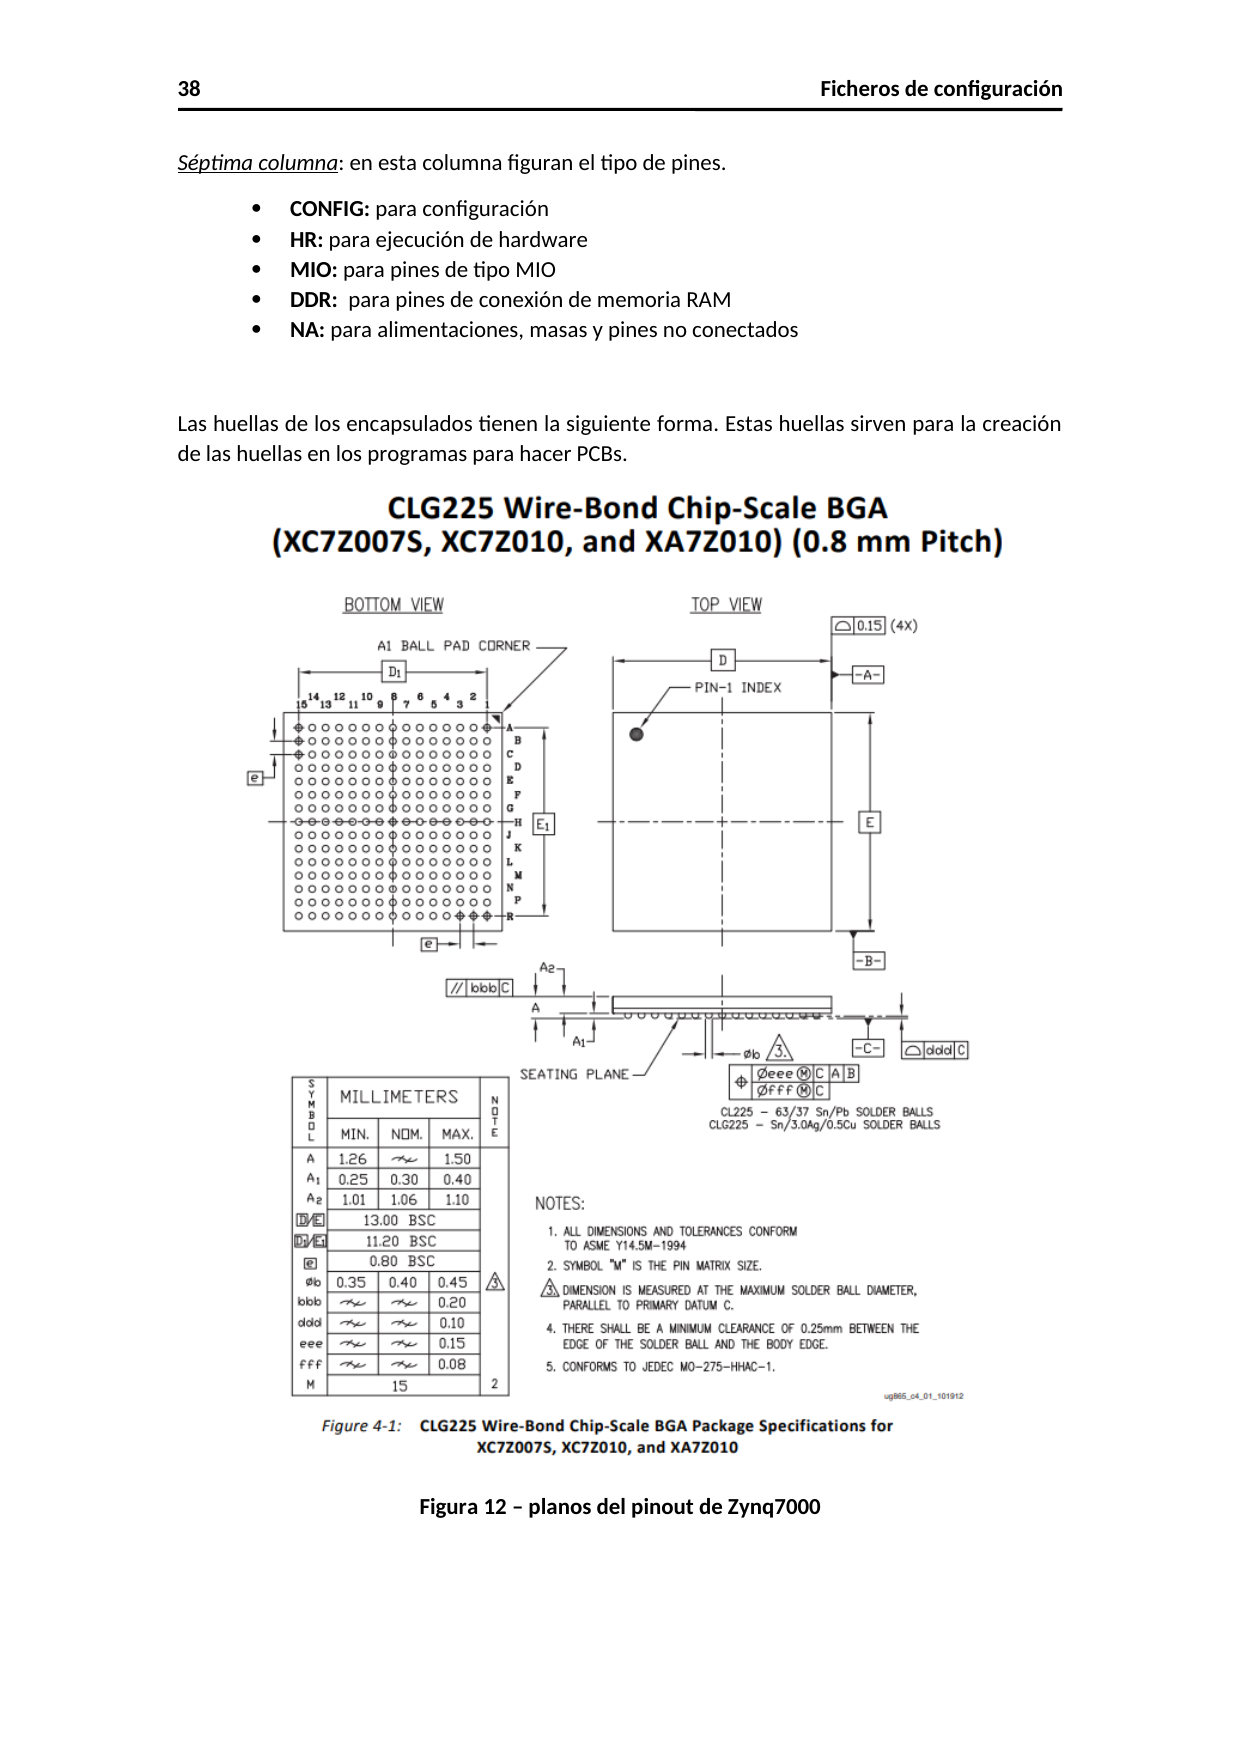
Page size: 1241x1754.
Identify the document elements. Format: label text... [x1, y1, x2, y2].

list NA: para alimentaciones, masas y pines no conectados [252, 315, 1063, 343]
list CONFIG: para configuración [252, 194, 1063, 222]
list HR: para ejecución de hardware [252, 225, 1063, 253]
text Figura 12 – planos del pinout de Zynq7000 [177, 1492, 1063, 1520]
text Séptima columna: en esta columna figuran el tipo de pines. [177, 148, 1063, 176]
list MIO: para pines de tipo MIO [252, 255, 1063, 283]
picture [177, 486, 1063, 1466]
list DDR: para pines de conexión de memoria RAM [252, 285, 1063, 313]
text Las huellas de los encapsulados tienen la siguiente forma. Estas huellas sirven para la creación de las huellas en los programas para hacer PCBs. [177, 409, 1063, 467]
